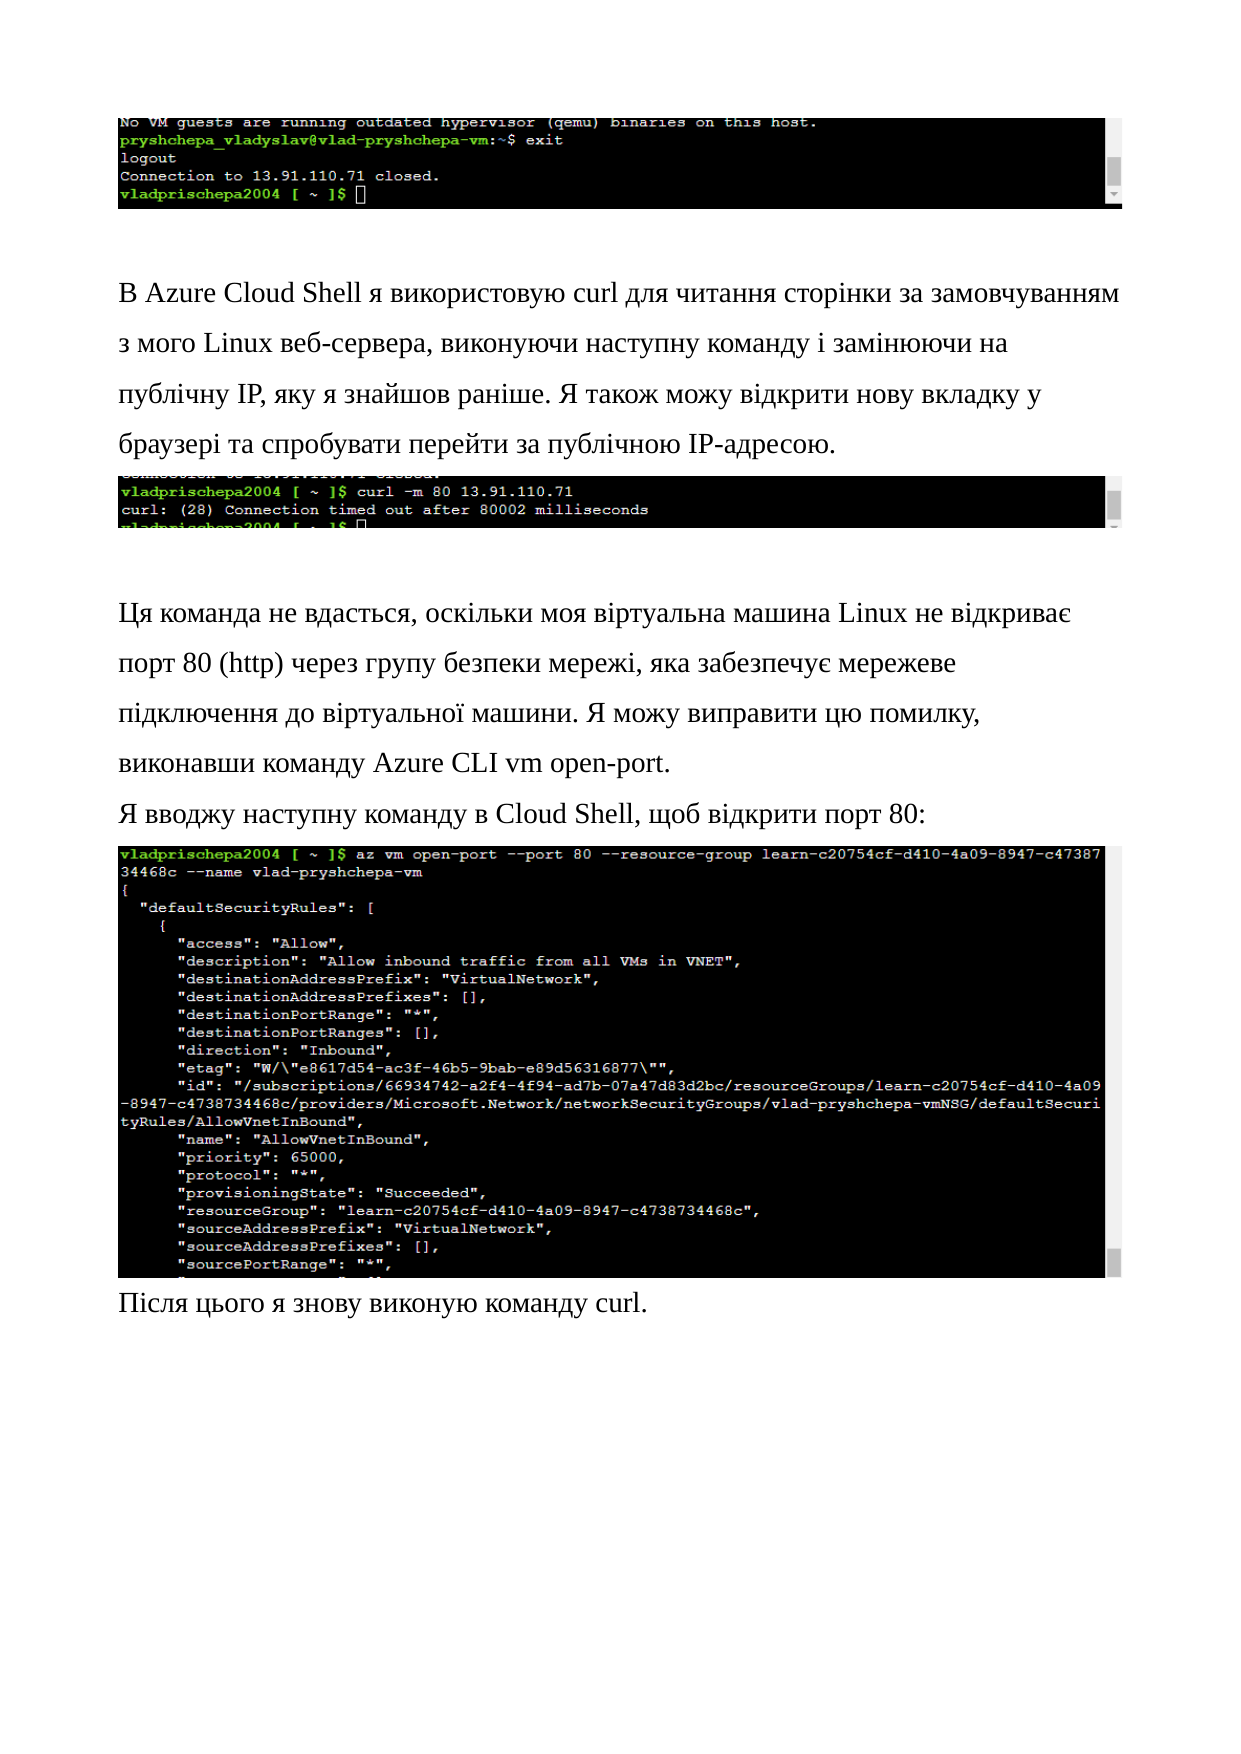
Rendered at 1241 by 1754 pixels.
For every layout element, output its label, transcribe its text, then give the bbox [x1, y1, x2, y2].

picture [118, 118, 1123, 209]
text Після цього я знову виконую команду curl. [118, 1286, 1122, 1319]
text Я вводжу наступну команду в Cloud Shell, щоб відкрити порт 80: [118, 796, 1122, 829]
picture [118, 846, 1123, 1278]
text В Azure Cloud Shell я використовую curl для читання сторінки за замовчуванням з мого Linux веб-сервера, виконуючи наступну команду і замінюючи на публічну IP, яку я знайшов раніше. Я також можу відкрити нову вкладку у браузері та спробувати перейти за публічною IP-адресою. [118, 275, 1122, 460]
text Ця команда не вдасться, оскільки моя віртуальна машина Linux не відкриває порт 80 (http) через групу безпеки мережі, яка забезпечує мережеве підключення до віртуальної машини. Я можу виправити цю помилку, виконавши команду Azure CLI vm open-port. [118, 595, 1122, 779]
picture [118, 476, 1123, 528]
